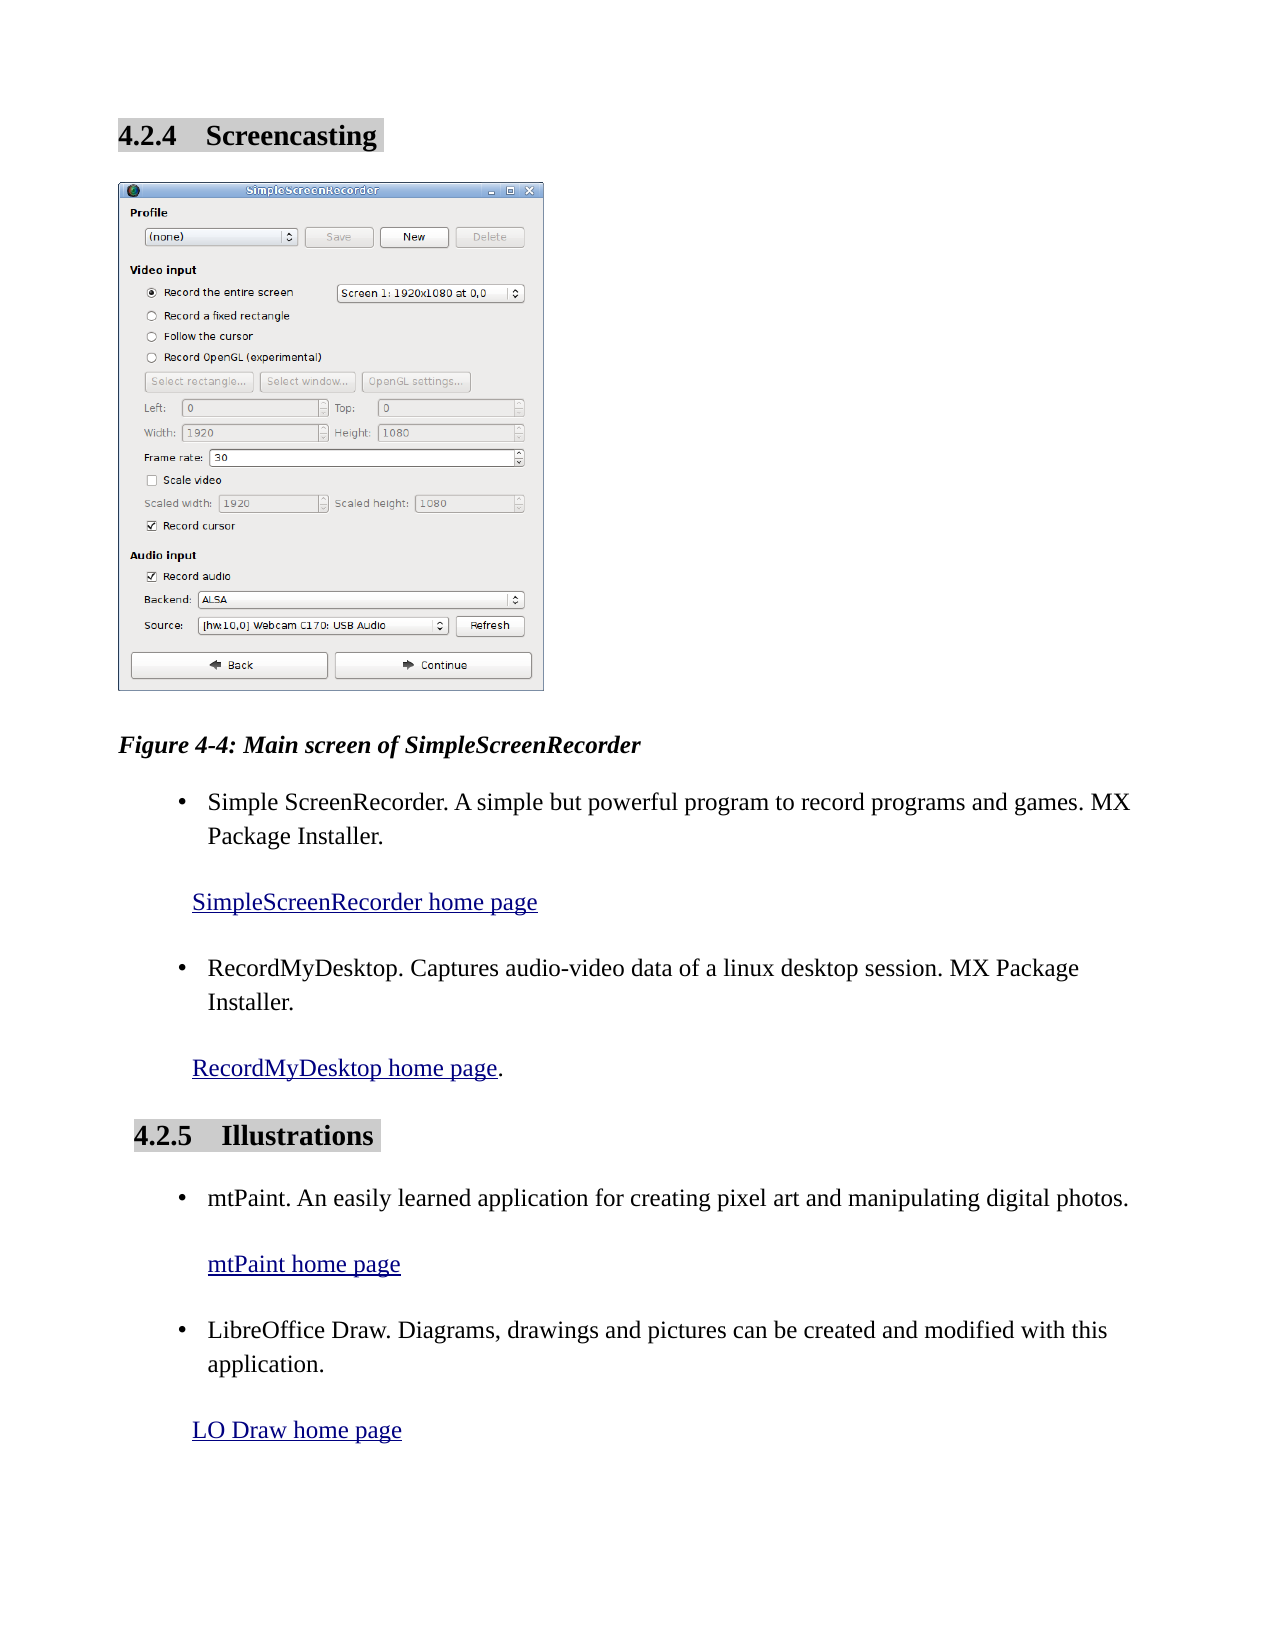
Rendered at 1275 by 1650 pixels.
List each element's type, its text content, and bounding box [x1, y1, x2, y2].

list LO Draw home page [162, 1415, 1157, 1444]
list SimpleScreenRecorder home page [162, 887, 1157, 916]
subtitle 4.2.4 Screencasting [384, 118, 1157, 152]
list Simple ScreenRecorder. A simple but powerful program to record programs and games. MX Package Installer. [178, 787, 1141, 850]
list mtPaint home page [178, 1249, 1141, 1278]
text Figure 4-4: Main screen of SimpleScreenRecorder [118, 730, 1157, 758]
list mtPaint. An easily learned application for creating pixel art and manipulating digital photos. [178, 1183, 1141, 1212]
list RecordMyDesktop. Captures audio-video data of a linux desktop session. MX Package Installer. [178, 953, 1141, 1016]
list LibreOffice Draw. Diagrams, drawings and pictures can be created and modified with this application. [178, 1315, 1141, 1378]
picture [118, 182, 544, 691]
list RecordMyDesktop home page. [162, 1053, 1157, 1082]
subtitle 4.2.5 Illustrations [134, 1118, 1141, 1152]
